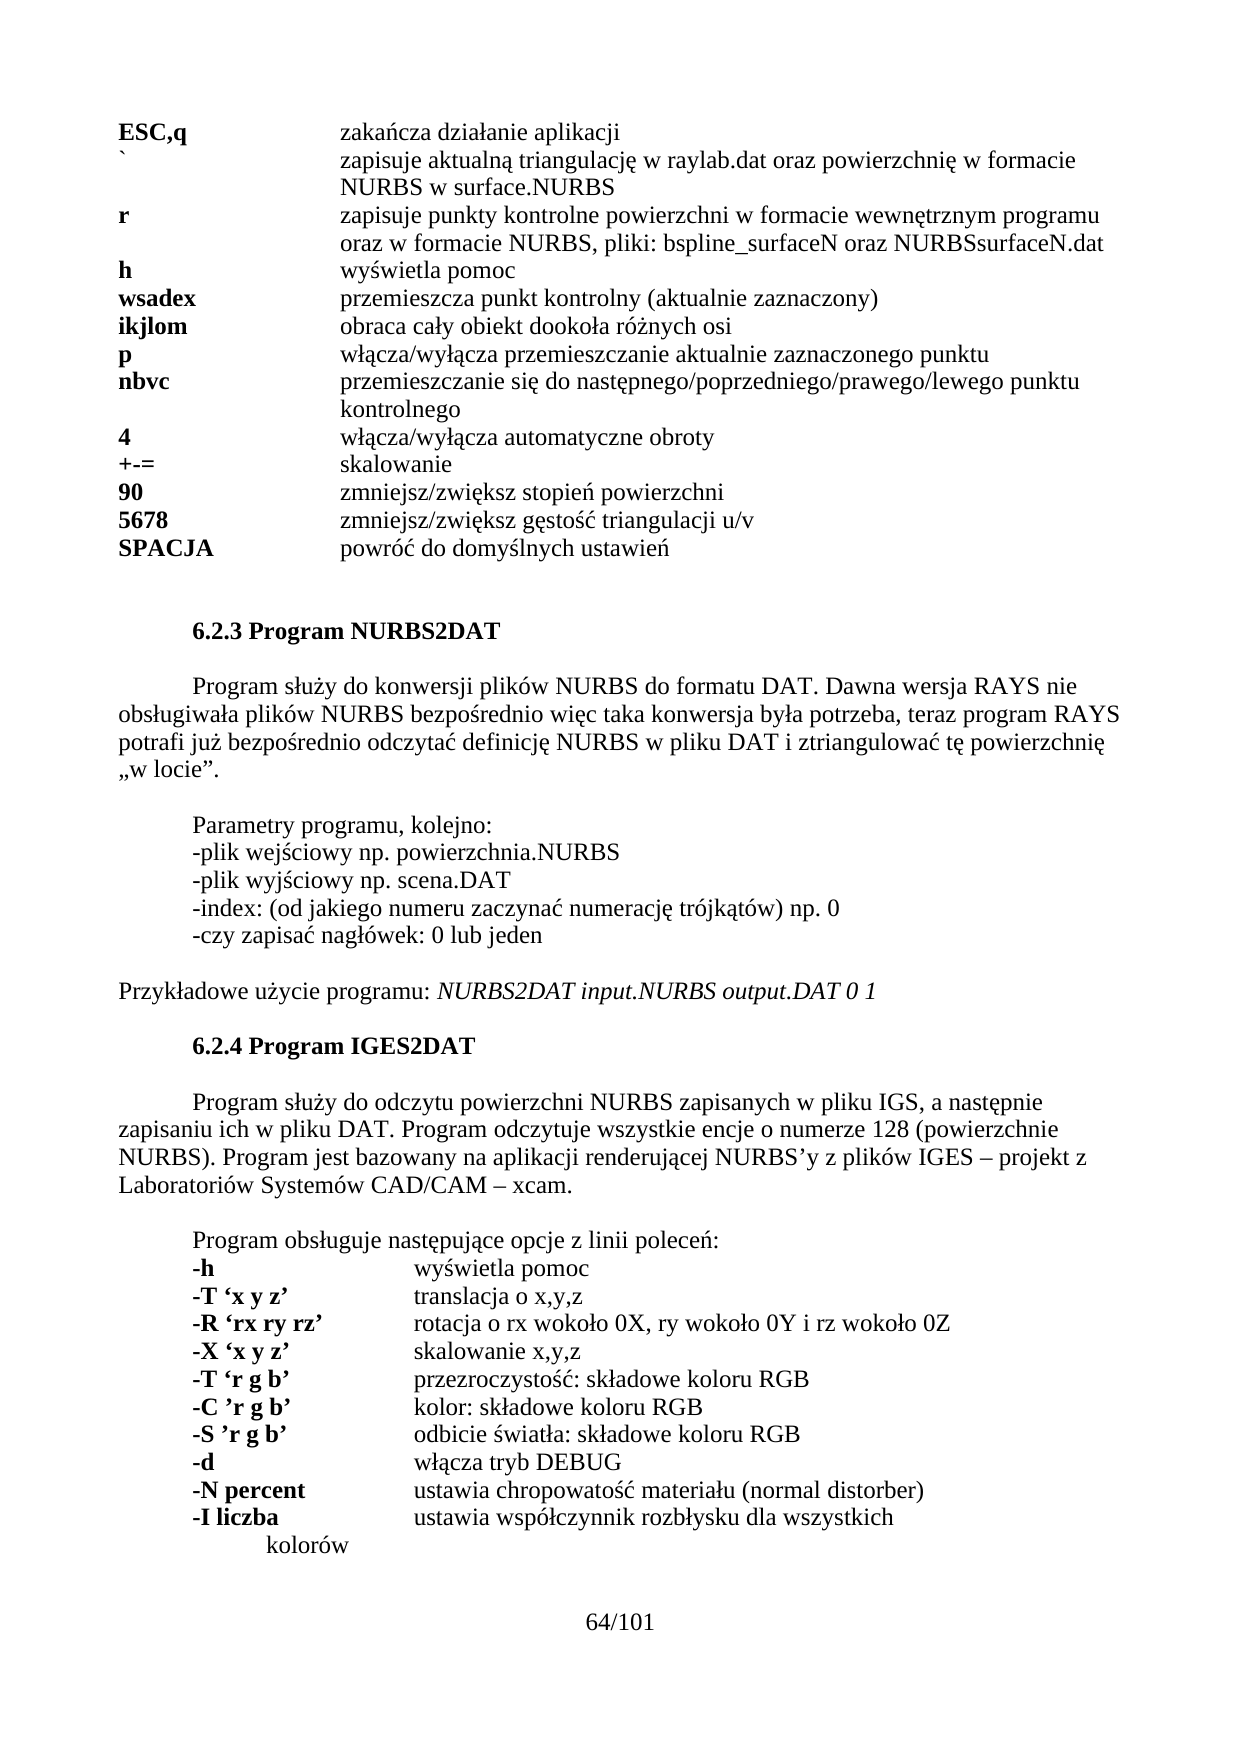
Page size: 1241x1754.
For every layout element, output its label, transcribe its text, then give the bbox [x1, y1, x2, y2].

text 90 zmniejsz/zwiększ stopień powierzchni [118, 478, 1122, 506]
text ikjlom obraca cały obiekt dookoła różnych osi [118, 312, 1122, 340]
text -T ‘r g b’ przezroczystość: składowe koloru RGB [118, 1365, 1122, 1393]
text -T ‘x y z’ translacja o x,y,z [118, 1282, 1122, 1309]
text Program służy do konwersji plików NURBS do formatu DAT. Dawna wersja RAYS nie obsługiwała plików NURBS bezpośrednio więc taka konwersja była potrzeba, teraz program RAYS potrafi już bezpośrednio odczytać definicję NURBS w pliku DAT i ztriangulować tę powierzchnię „w locie”. [118, 672, 1122, 783]
text wsadex przemieszcza punkt kontrolny (aktualnie zaznaczony) [118, 284, 1122, 312]
text -S ’r g b’ odbicie światła: składowe koloru RGB [118, 1420, 1122, 1448]
text -d włącza tryb DEBUG [118, 1448, 1122, 1476]
text ESC,q zakańcza działanie aplikacji [118, 118, 1122, 146]
text ` zapisuje aktualną triangulację w raylab.dat oraz powierzchnię w formacie NURBS w surface.NURBS [118, 146, 1122, 201]
text +-= skalowanie [118, 451, 1122, 478]
text Program obsługuje następujące opcje z linii poleceń: [118, 1226, 1122, 1254]
text -plik wejściowy np. powierzchnia.NURBS [118, 838, 1122, 866]
text Program służy do odczytu powierzchni NURBS zapisanych w pliku IGS, a następnie zapisaniu ich w pliku DAT. Program odczytuje wszystkie encje o numerze 128 (powierzchnie NURBS). Program jest bazowany na aplikacji renderującej NURBS’y z plików IGES – projekt z Laboratoriów Systemów CAD/CAM – xcam. [118, 1088, 1122, 1199]
text nbvc przemieszczanie się do następnego/poprzedniego/prawego/lewego punktu kontrolnego [118, 367, 1122, 423]
text -R ‘rx ry rz’ rotacja o rx wokoło 0X, ry wokoło 0Y i rz wokoło 0Z [118, 1309, 1122, 1337]
text SPACJA powróć do domyślnych ustawień [118, 534, 1122, 561]
text 5678 zmniejsz/zwiększ gęstość triangulacji u/v [118, 506, 1122, 534]
text -plik wyjściowy np. scena.DAT [118, 866, 1122, 894]
text -N percent ustawia chropowatość materiału (normal distorber) [118, 1476, 1122, 1503]
text -C ’r g b’ kolor: składowe koloru RGB [118, 1393, 1122, 1420]
text 6.2.4 Program IGES2DAT [118, 1032, 1122, 1060]
text -czy zapisać nagłówek: 0 lub jeden [118, 922, 1122, 949]
text Przykładowe użycie programu: NURBS2DAT input.NURBS output.DAT 0 1 [118, 977, 1122, 1005]
text r zapisuje punkty kontrolne powierzchni w formacie wewnętrznym programu oraz w formacie NURBS, pliki: bspline_surfaceN oraz NURBSsurfaceN.dat [118, 201, 1122, 257]
text -h wyświetla pomoc [118, 1254, 1122, 1282]
text Parametry programu, kolejno: [118, 811, 1122, 838]
text h wyświetla pomoc [118, 257, 1122, 284]
text -X ‘x y z’ skalowanie x,y,z [118, 1337, 1122, 1365]
text -I liczba ustawia współczynnik rozbłysku dla wszystkich kolorów [118, 1503, 1122, 1559]
text 4 włącza/wyłącza automatyczne obroty [118, 423, 1122, 451]
text p włącza/wyłącza przemieszczanie aktualnie zaznaczonego punktu [118, 340, 1122, 367]
text -index: (od jakiego numeru zaczynać numerację trójkątów) np. 0 [118, 894, 1122, 922]
text 6.2.3 Program NURBS2DAT [118, 617, 1122, 644]
